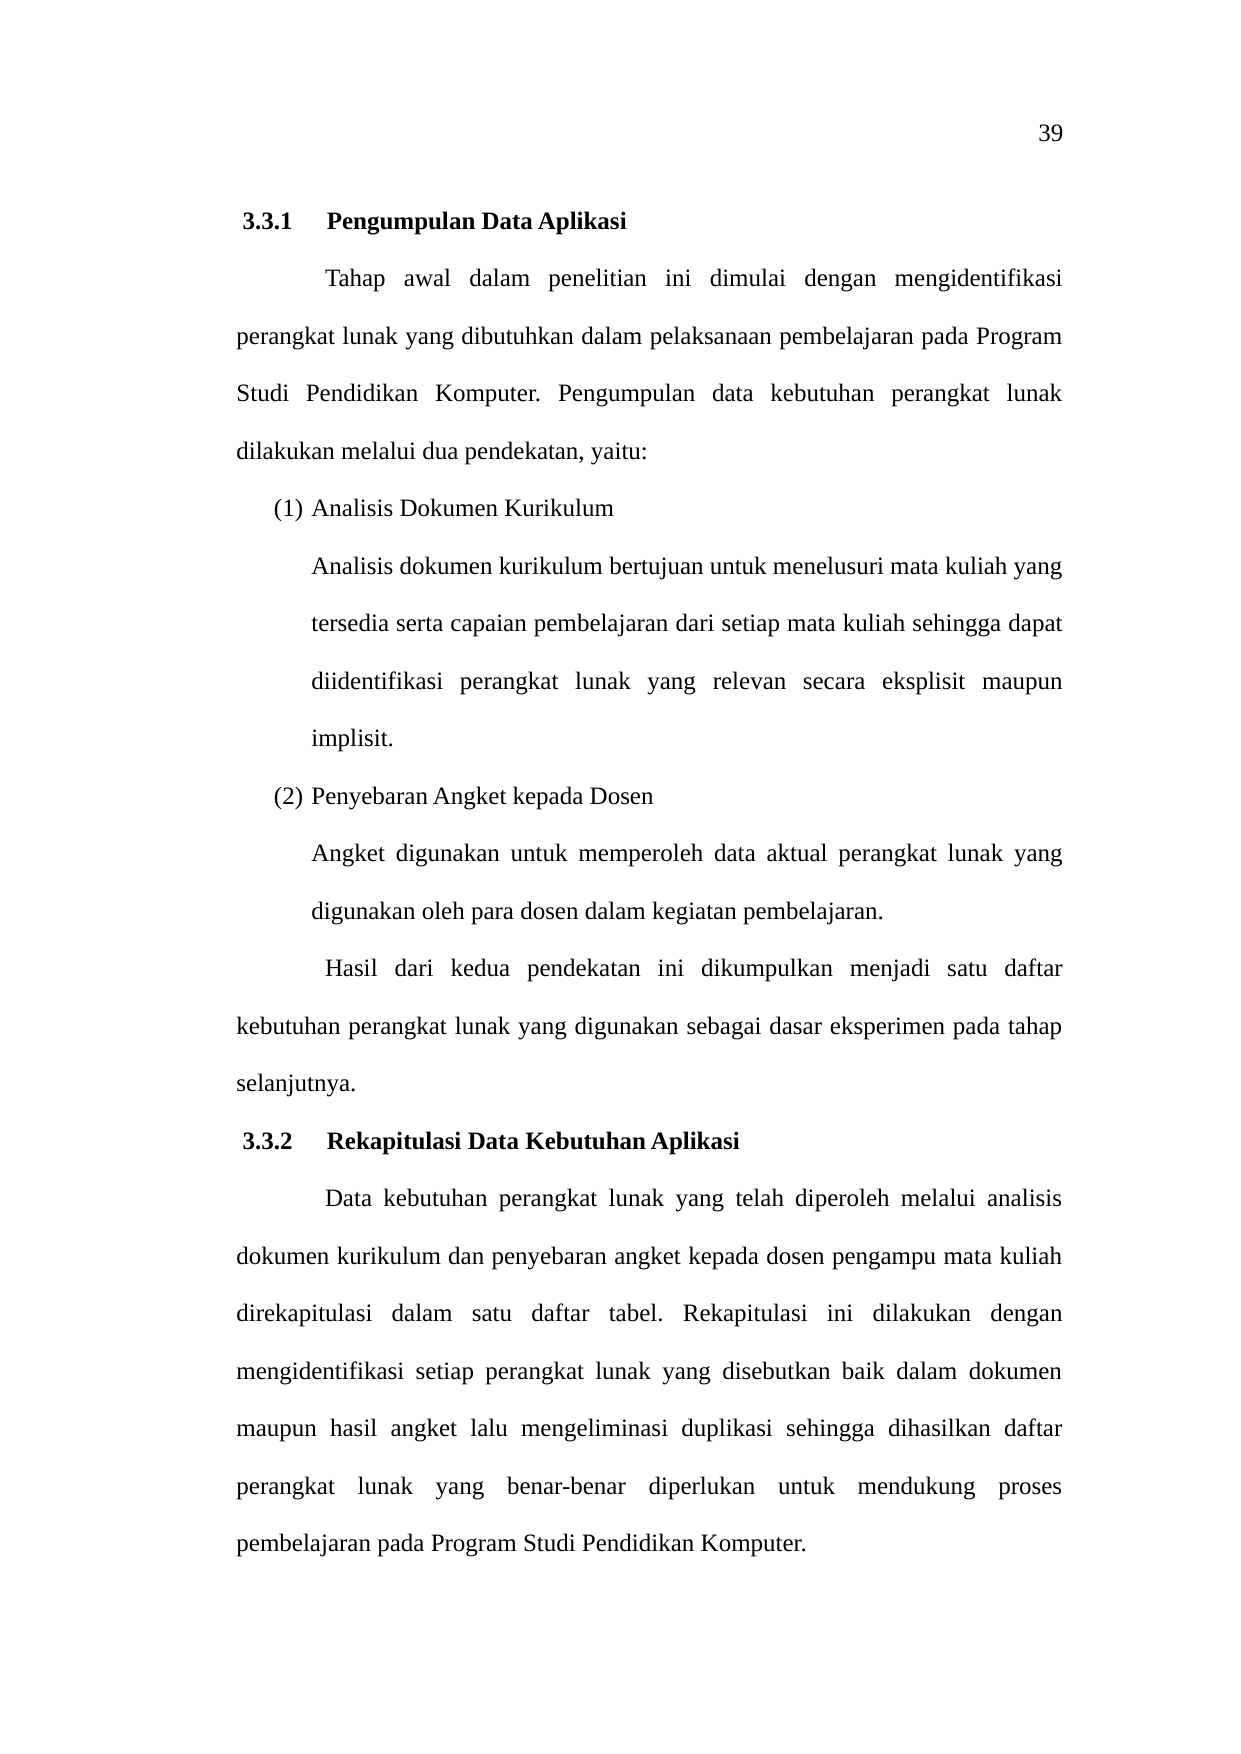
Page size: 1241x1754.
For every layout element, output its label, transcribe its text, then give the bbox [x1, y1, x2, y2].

list Penyebaran Angket kepada Dosen [274, 781, 1063, 810]
subtitle Pengumpulan Data Aplikasi [236, 206, 1063, 235]
list Analisis dokumen kurikulum bertujuan untuk menelusuri mata kuliah yang tersedia serta capaian pembelajaran dari setiap mata kuliah sehingga dapat diidentifikasi perangkat lunak yang relevan secara eksplisit maupun implisit. [274, 551, 1063, 752]
subtitle Rekapitulasi Data Kebutuhan Aplikasi [236, 1126, 1063, 1155]
text Hasil dari kedua pendekatan ini dikumpulkan menjadi satu daftar kebutuhan perangkat lunak yang digunakan sebagai dasar eksperimen pada tahap selanjutnya. [236, 953, 1063, 1097]
list Analisis Dokumen Kurikulum [274, 493, 1063, 522]
list Angket digunakan untuk memperoleh data aktual perangkat lunak yang digunakan oleh para dosen dalam kegiatan pembelajaran. [274, 838, 1063, 925]
text Tahap awal dalam penelitian ini dimulai dengan mengidentifikasi perangkat lunak yang dibutuhkan dalam pelaksanaan pembelajaran pada Program Studi Pendidikan Komputer. Pengumpulan data kebutuhan perangkat lunak dilakukan melalui dua pendekatan, yaitu: [236, 263, 1063, 465]
text Data kebutuhan perangkat lunak yang telah diperoleh melalui analisis dokumen kurikulum dan penyebaran angket kepada dosen pengampu mata kuliah direkapitulasi dalam satu daftar tabel. Rekapitulasi ini dilakukan dengan mengidentifikasi setiap perangkat lunak yang disebutkan baik dalam dokumen maupun hasil angket lalu mengeliminasi duplikasi sehingga dihasilkan daftar perangkat lunak yang benar-benar diperlukan untuk mendukung proses pembelajaran pada Program Studi Pendidikan Komputer. [236, 1183, 1063, 1557]
